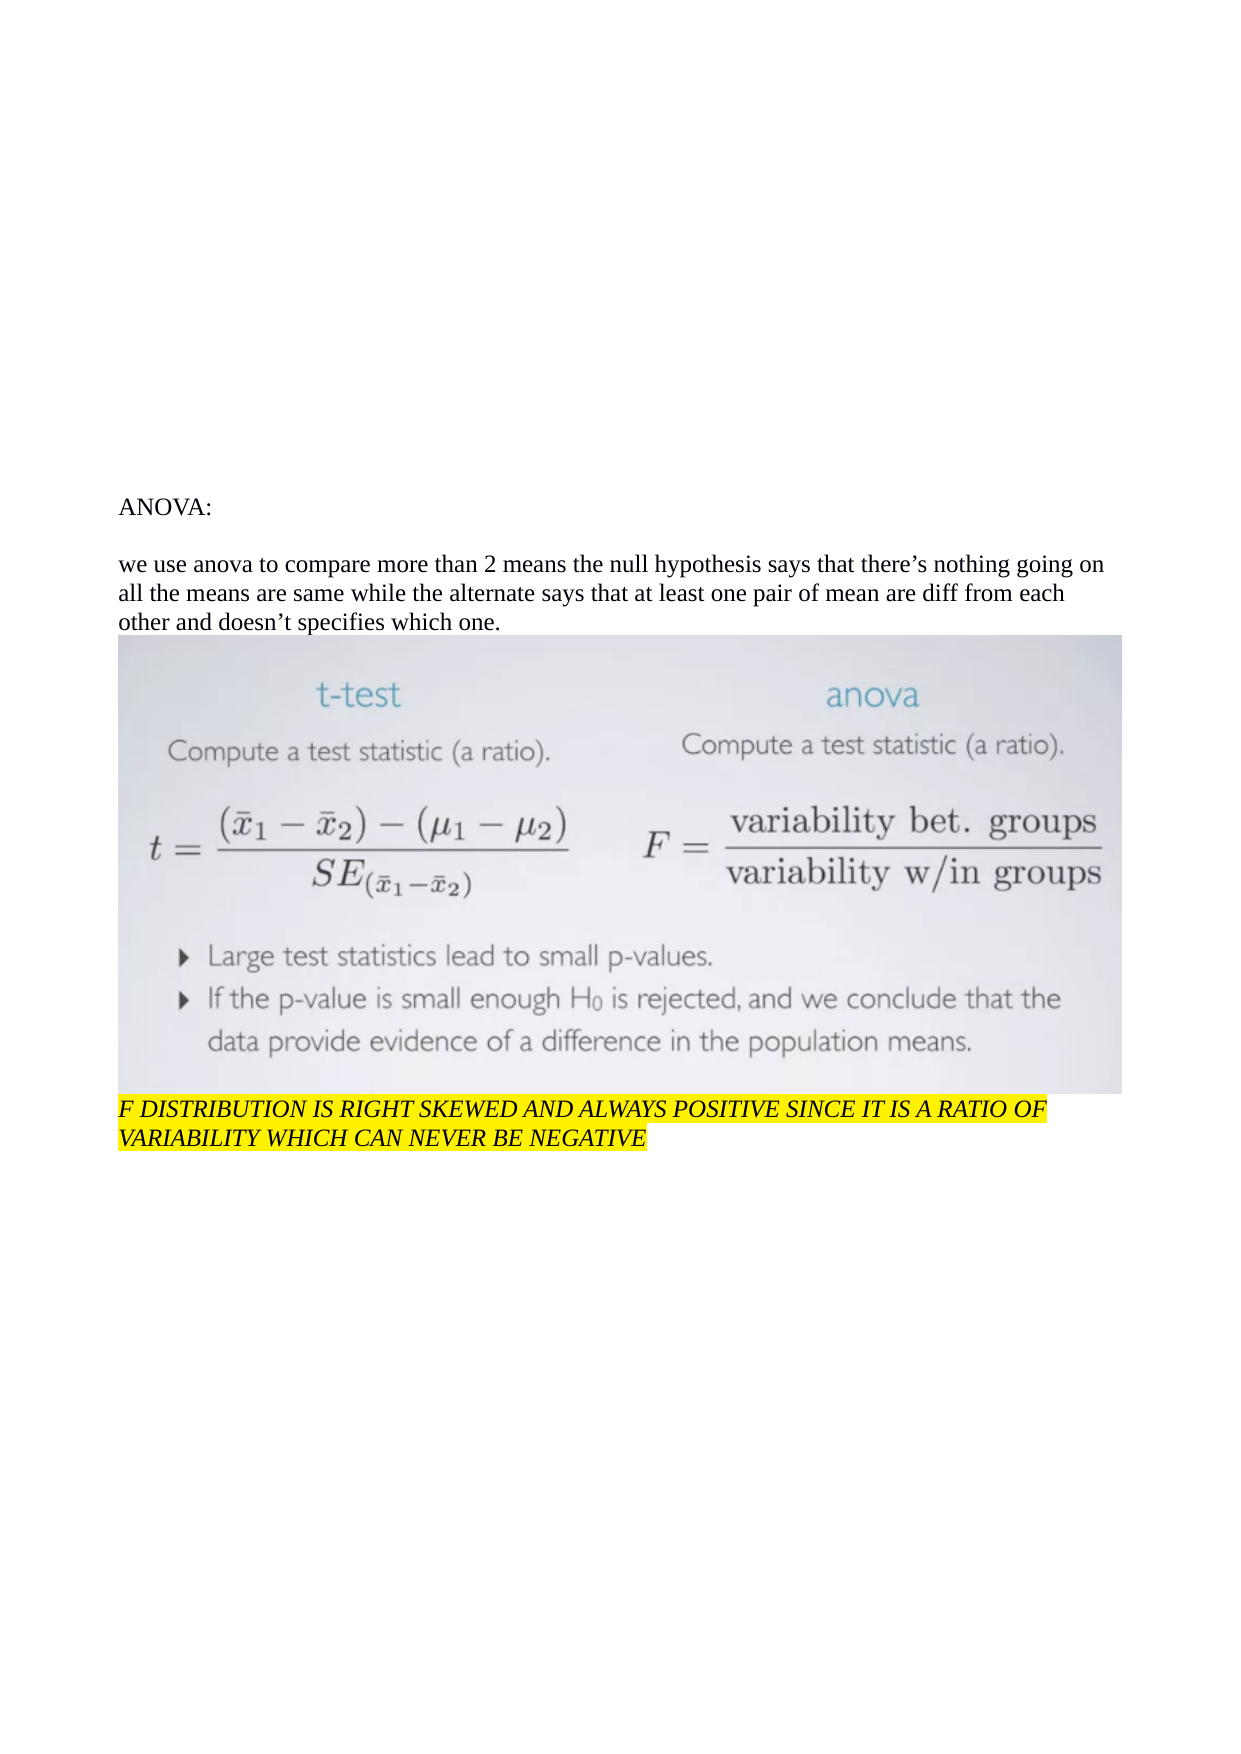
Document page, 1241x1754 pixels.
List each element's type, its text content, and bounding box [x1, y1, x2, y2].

text we use anova to compare more than 2 means the null hypothesis says that there’s nothing going on all the means are same while the alternate says that at least one pair of mean are diff from each [118, 549, 1122, 607]
picture [118, 635, 1123, 1094]
text other and doesn’t specifies which one. [118, 607, 1122, 635]
text ANOVA: [118, 118, 1122, 521]
text F DISTRIBUTION IS RIGHT SKEWED AND ALWAYS POSITIVE SINCE IT IS A RATIO OF VARIABILITY WHICH CAN NEVER BE NEGATIVE [118, 1094, 1122, 1266]
